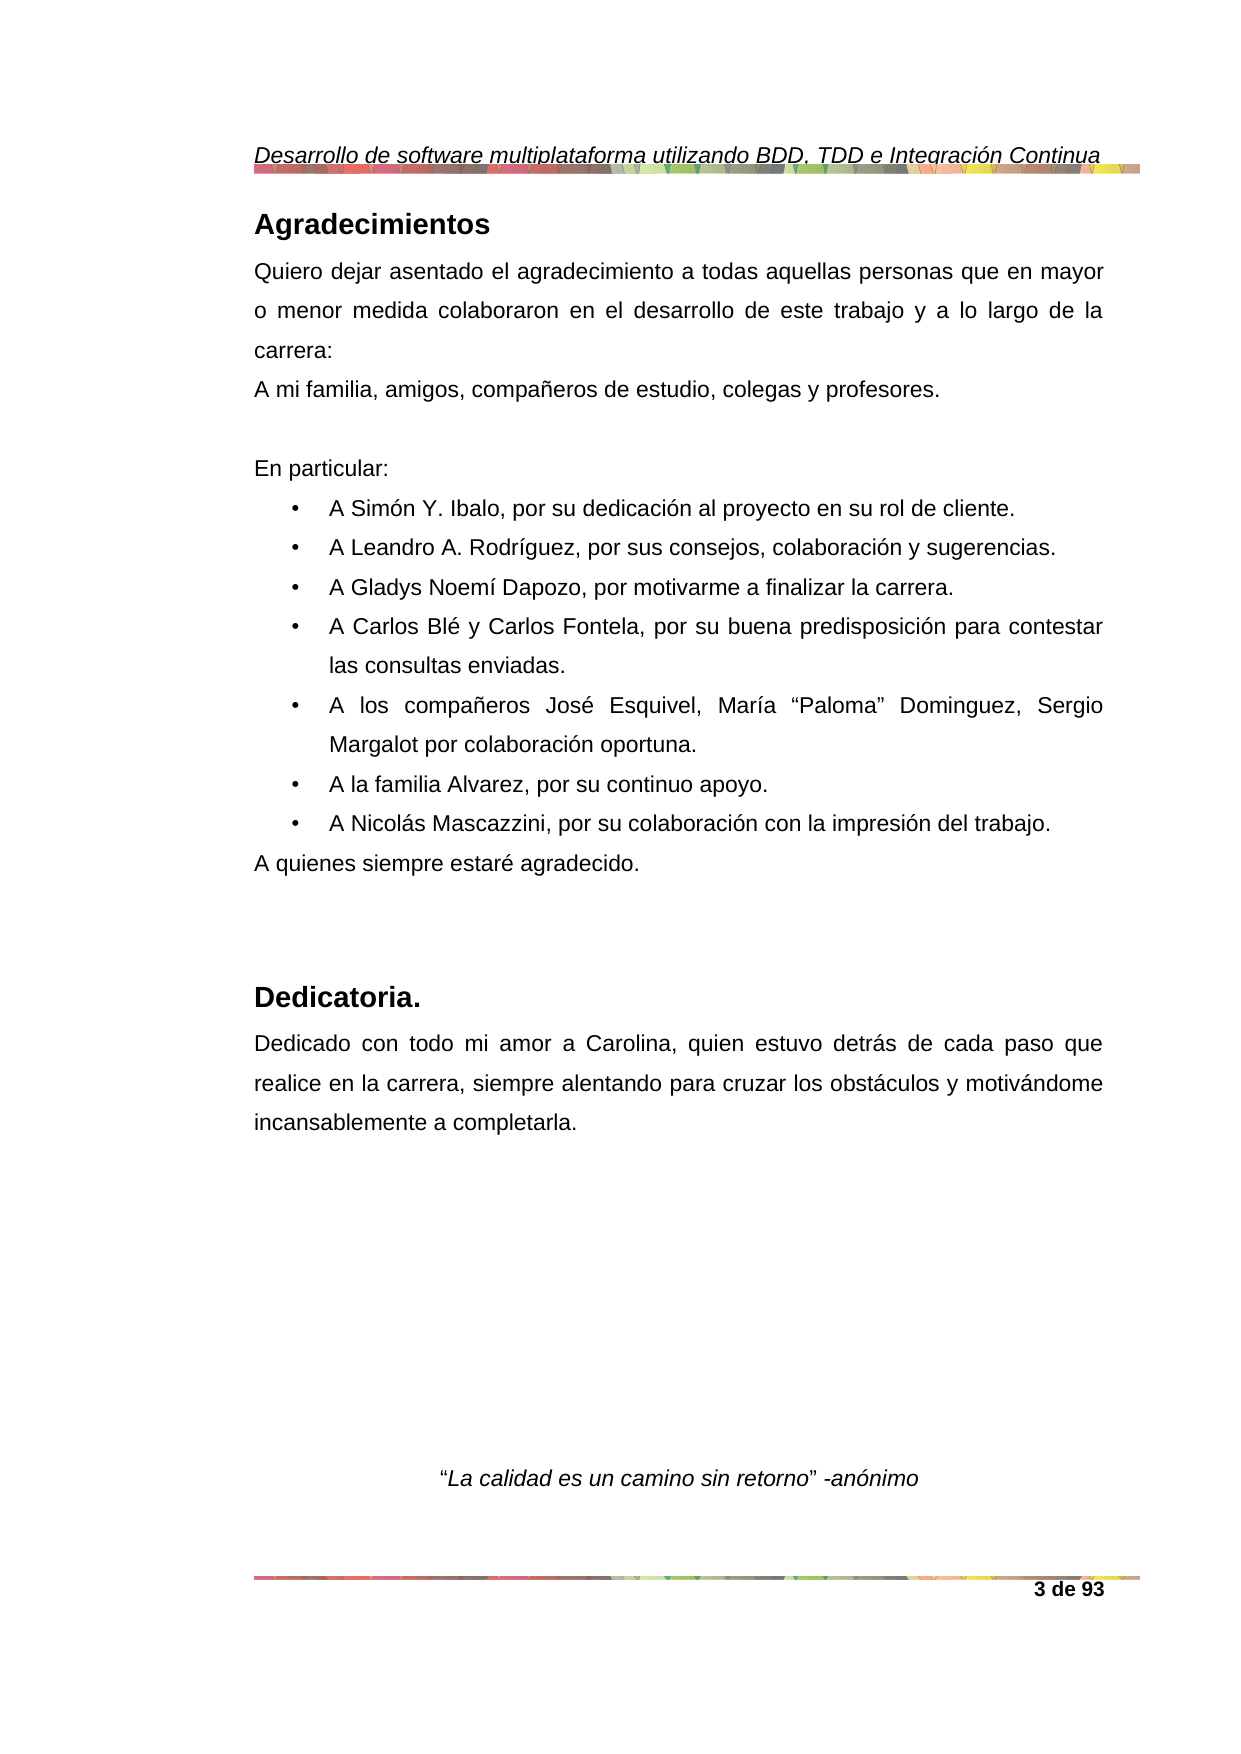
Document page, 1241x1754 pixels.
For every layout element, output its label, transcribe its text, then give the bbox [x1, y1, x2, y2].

text A quienes siempre estaré agradecido. [254, 850, 1104, 876]
text Dedicado con todo mi amor a Carolina, quien estuvo detrás de cada paso que realice en la carrera, siempre alentando para cruzar los obstáculos y motivándome incansablemente a completarla. [254, 1030, 1104, 1136]
text “La calidad es un camino sin retorno” -anónimo [254, 1464, 1104, 1491]
list A Nicolás Mascazzini, por su colaboración con la impresión del trabajo. [291, 810, 1104, 837]
text Quiero dejar asentado el agradecimiento a todas aquellas personas que en mayor o menor medida colaboraron en el desarrollo de este trabajo y a lo largo de la carrera: [254, 258, 1104, 363]
list A Carlos Blé y Carlos Fontela, por su buena predisposición para contestar las consultas enviadas. [291, 613, 1104, 679]
list A Leandro A. Rodríguez, por sus consejos, colaboración y sugerencias. [291, 534, 1104, 560]
list A Simón Y. Ibalo, por su dedicación al proyecto en su rol de cliente. [291, 494, 1104, 521]
list A la familia Alvarez, por su continuo apoyo. [291, 771, 1104, 797]
text Dedicatoria. [254, 980, 1104, 1013]
list A Gladys Noemí Dapozo, por motivarme a finalizar la carrera. [291, 573, 1104, 600]
text Agradecimientos [254, 207, 1104, 241]
list A los compañeros José Esquivel, María “Paloma” Dominguez, Sergio Margalot por colaboración oportuna. [291, 692, 1104, 758]
text En particular: [254, 455, 1104, 481]
text A mi familia, amigos, compañeros de estudio, colegas y profesores. [254, 376, 1104, 402]
